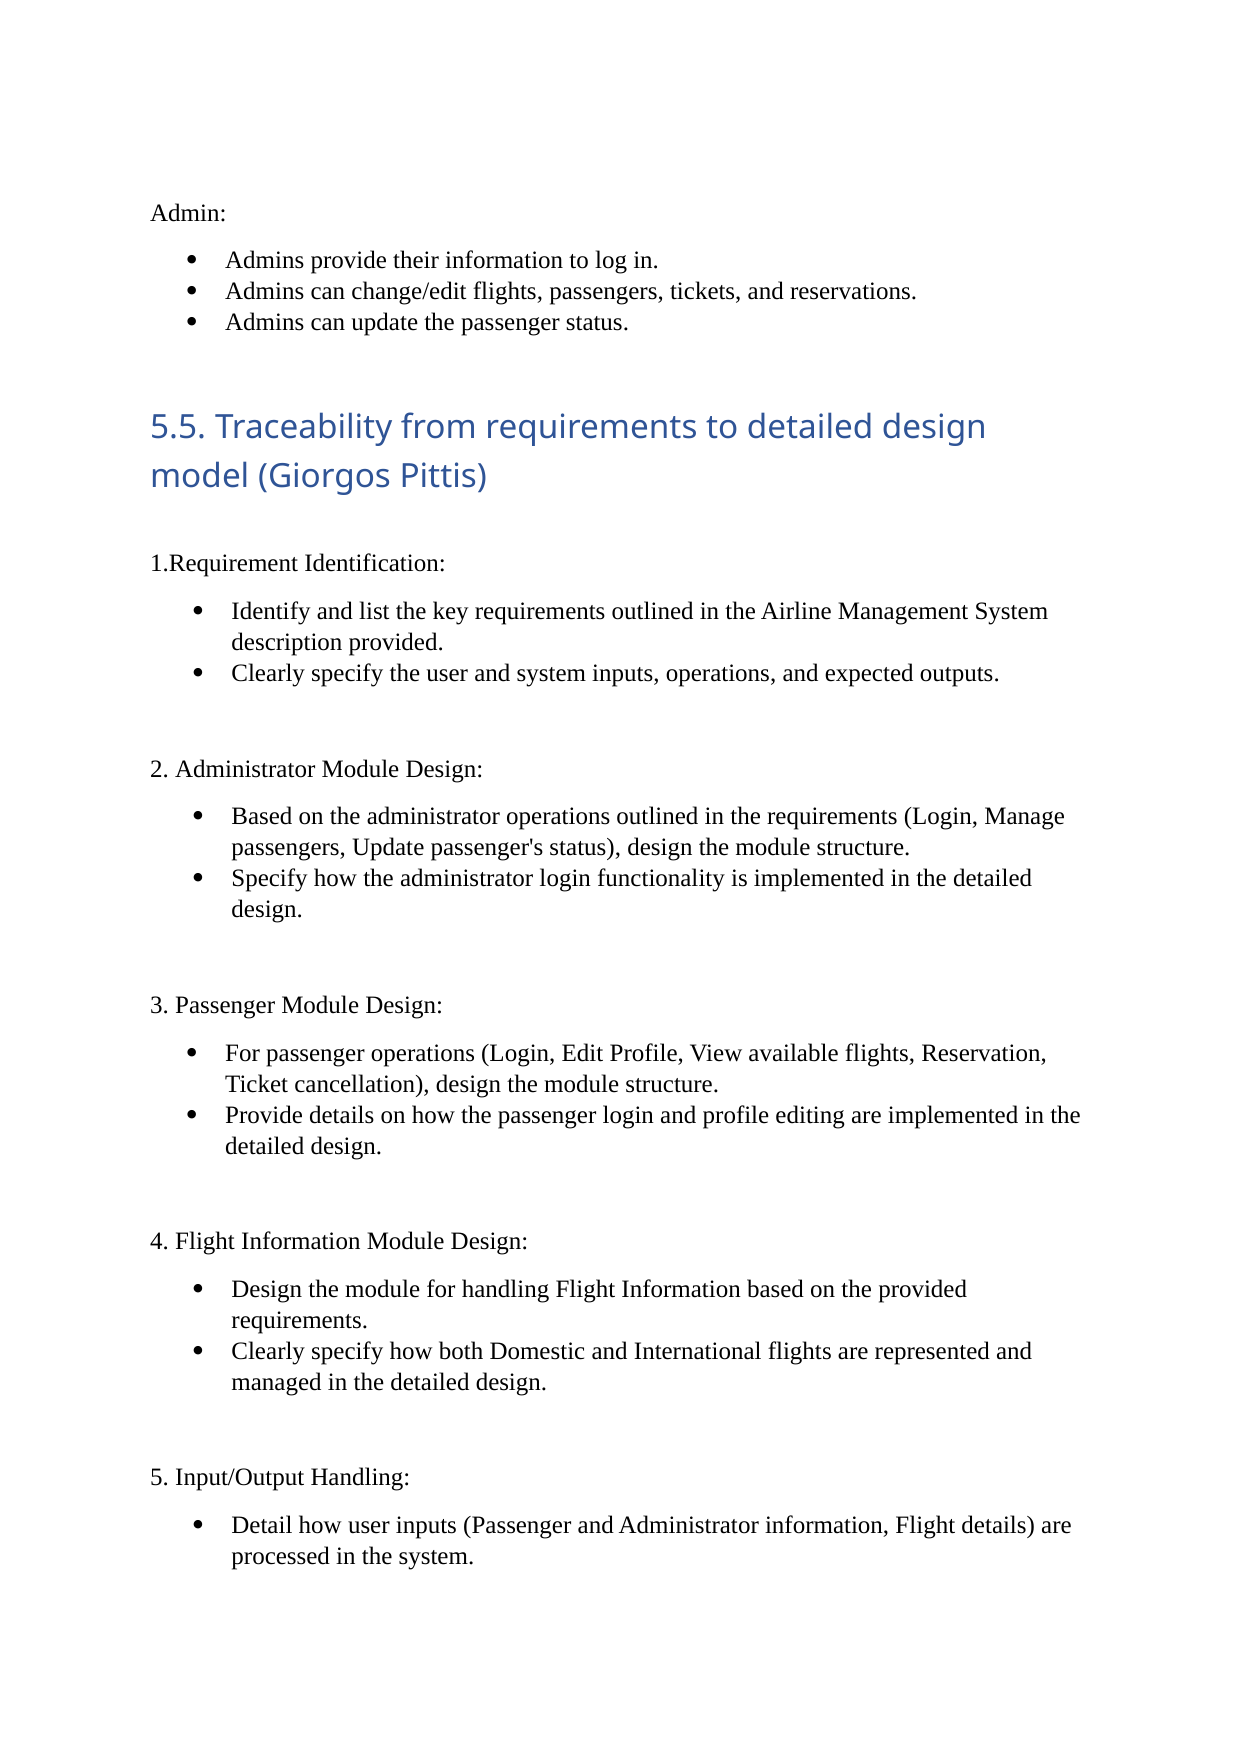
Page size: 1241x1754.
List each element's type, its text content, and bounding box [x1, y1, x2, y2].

text 2. Administrator Module Design: [150, 754, 1090, 782]
text Admin: [150, 198, 1090, 226]
list Admins provide their information to log in. [187, 245, 1090, 274]
list Provide details on how the passenger login and profile editing are implemented in the detailed design. [187, 1100, 1090, 1159]
text 1.Requirement Identification: [150, 548, 1090, 577]
text 5. Input/Output Handling: [150, 1462, 1090, 1491]
list Identify and list the key requirements outlined in the Airline Management System description provided. [194, 596, 1090, 656]
text 3. Passenger Module Design: [150, 990, 1090, 1019]
list Clearly specify the user and system inputs, operations, and expected outputs. [194, 658, 1090, 687]
list Admins can change/edit flights, passengers, tickets, and reservations. [187, 276, 1090, 305]
list Specify how the administrator login functionality is implemented in the detailed design. [194, 863, 1090, 923]
list Design the module for handling Flight Information based on the provided requirements. [194, 1274, 1090, 1334]
list Detail how user inputs (Passenger and Administrator information, Flight details) are processed in the system. [194, 1510, 1090, 1570]
list Based on the administrator operations outlined in the requirements (Login, Manage passengers, Update passenger's status), design the module structure. [194, 801, 1090, 861]
list For passenger operations (Login, Edit Profile, View available flights, Reservation, Ticket cancellation), design the module structure. [187, 1038, 1090, 1097]
text 4. Flight Information Module Design: [150, 1226, 1090, 1255]
list Clearly specify how both Domestic and International flights are represented and managed in the detailed design. [194, 1336, 1090, 1396]
list Admins can update the passenger status. [187, 307, 1090, 336]
subtitle 5.5. Traceability from requirements to detailed design model (Giorgos Pittis) [150, 403, 1090, 497]
